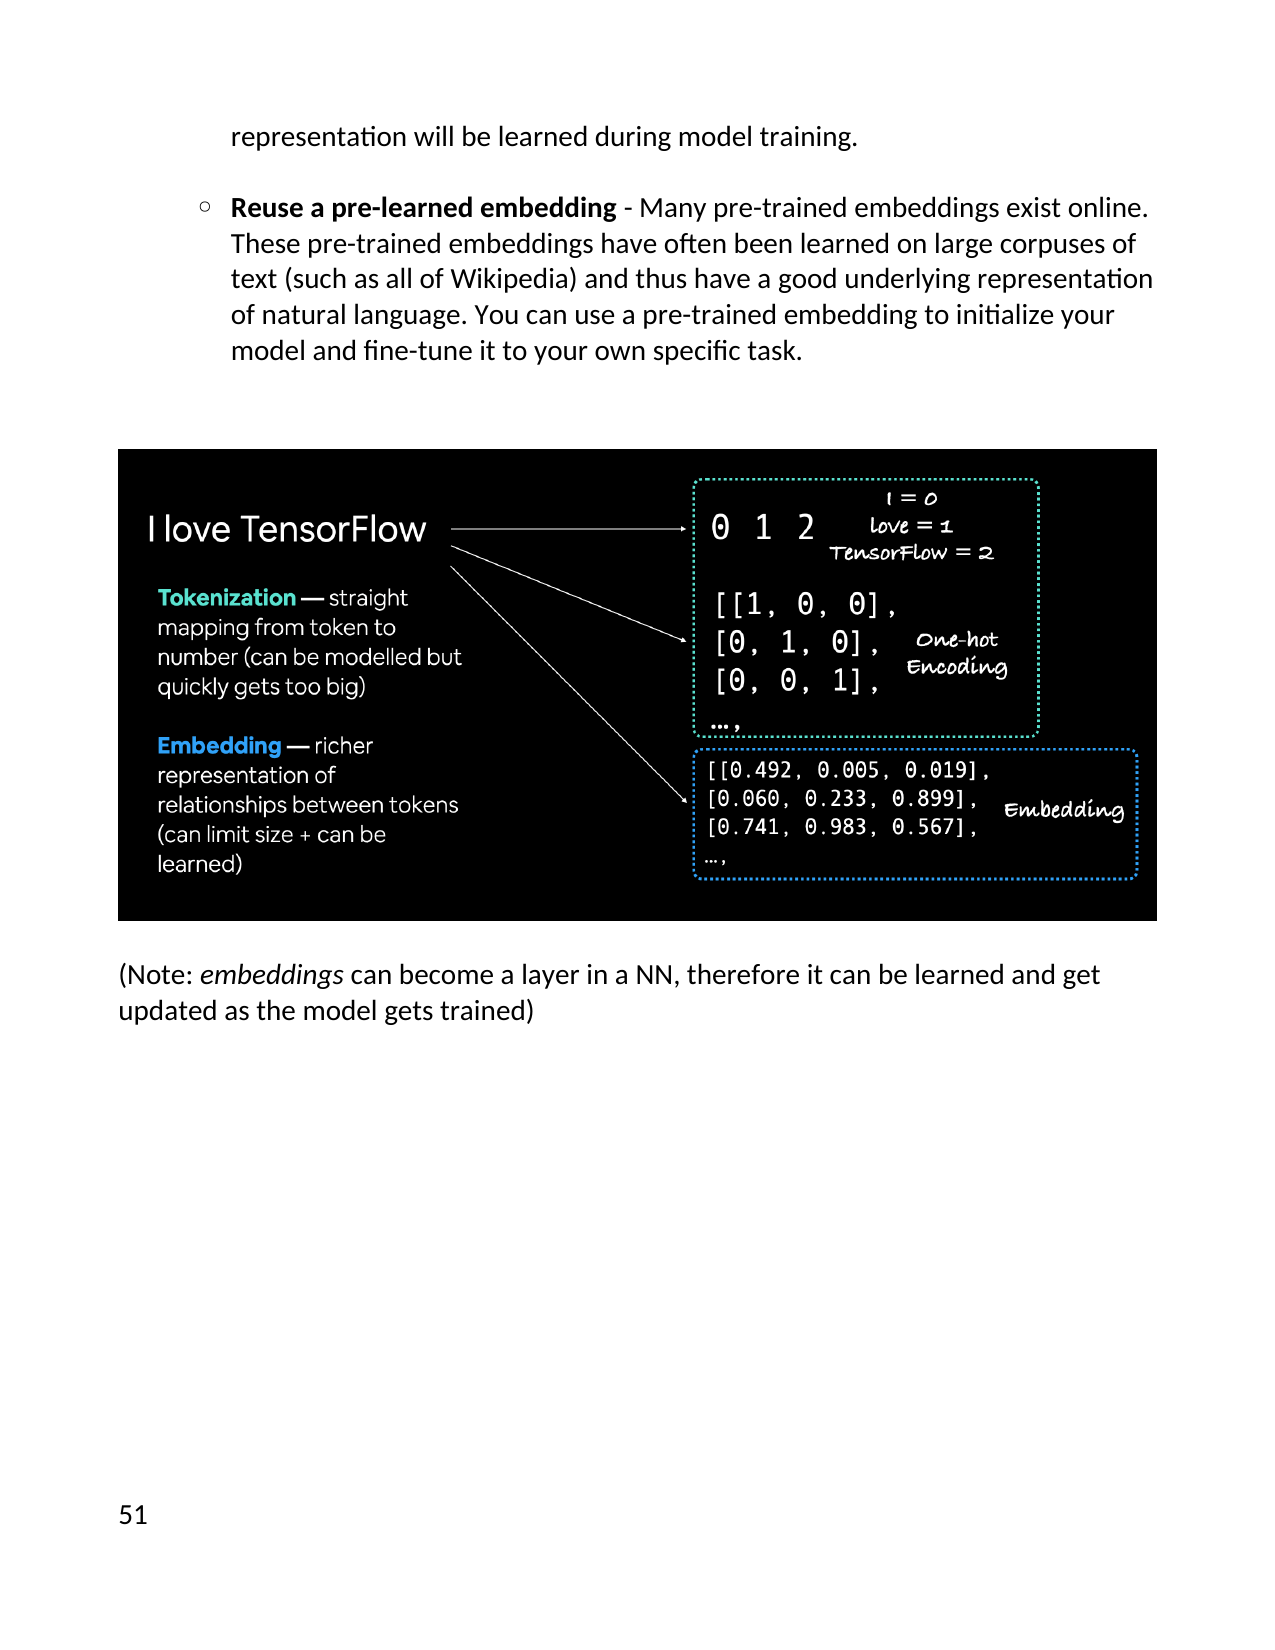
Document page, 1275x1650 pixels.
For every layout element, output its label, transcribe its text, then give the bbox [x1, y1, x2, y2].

text (Note: embeddings can become a layer in a NN, therefore it can be learned and get updated as the model gets trained) [118, 956, 1157, 1028]
list representation will be learned during model training. [193, 118, 1157, 154]
list Reuse a pre-learned embedding - Many pre-trained embeddings exist online. These pre-trained embeddings have often been learned on large corpuses of text (such as all of Wikipedia) and thus have a good underlying representation of natural language. You can use a pre-trained embedding to initialize your model and fine-tune it to your own specific task. [193, 189, 1157, 367]
picture [118, 449, 1157, 921]
